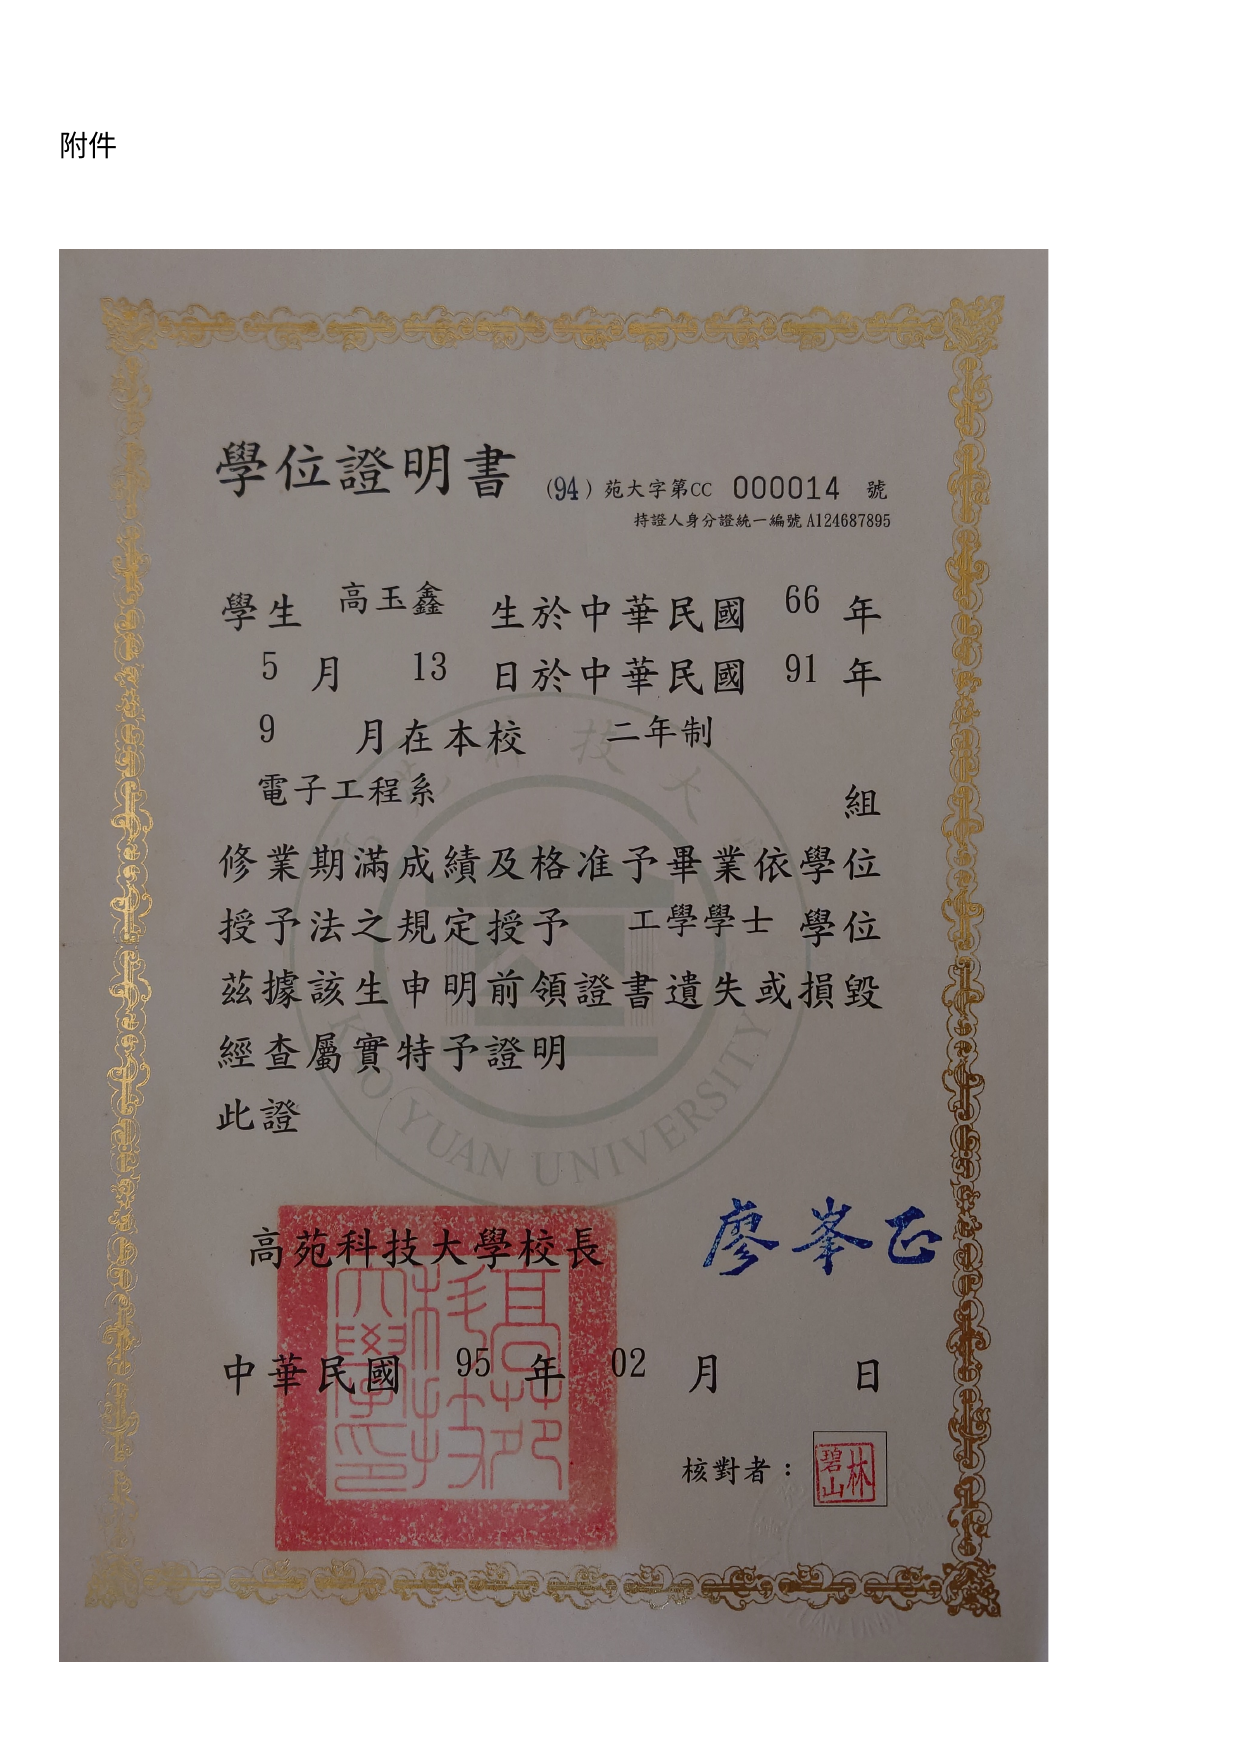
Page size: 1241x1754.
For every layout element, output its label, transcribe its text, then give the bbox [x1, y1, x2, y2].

text 附件 [59, 102, 1181, 164]
